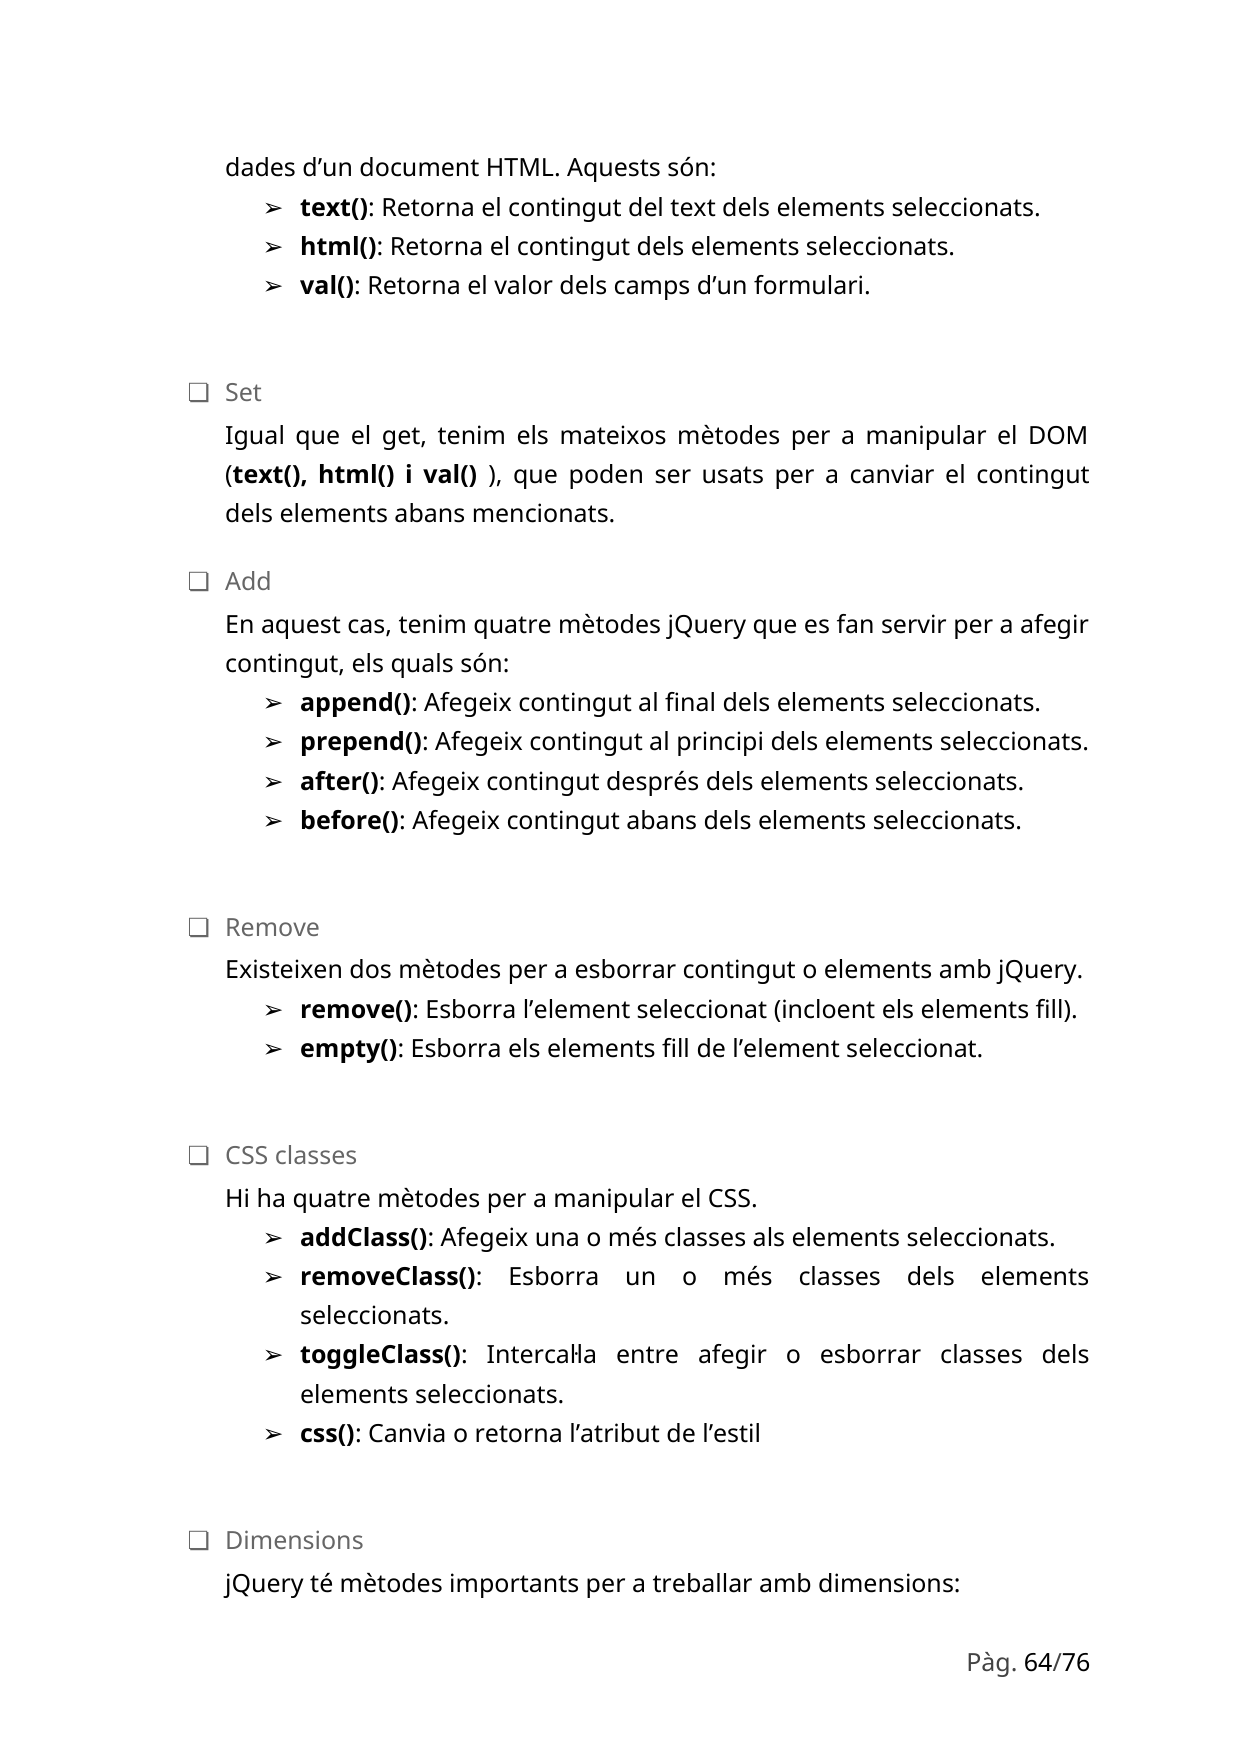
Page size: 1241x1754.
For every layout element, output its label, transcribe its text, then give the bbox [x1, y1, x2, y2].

list append(): Afegeix contingut al final dels elements seleccionats. [262, 685, 1090, 719]
subtitle Set [187, 375, 1090, 409]
subtitle Remove [187, 910, 1090, 944]
list empty(): Esborra els elements fill de l’element seleccionat. [262, 1031, 1090, 1064]
text dades d’un document HTML. Aquests són: [225, 150, 1090, 184]
list removeClass(): Esborra un o més classes dels elements seleccionats. [262, 1259, 1090, 1332]
text jQuery té mètodes importants per a treballar amb dimensions: [225, 1565, 1090, 1599]
list text(): Retorna el contingut del text dels elements seleccionats. [262, 189, 1090, 223]
list before(): Afegeix contingut abans dels elements seleccionats. [262, 802, 1090, 836]
list css(): Canvia o retorna l’atribut de l’estil [262, 1415, 1090, 1449]
list after(): Afegeix contingut després dels elements seleccionats. [262, 763, 1090, 797]
subtitle Dimensions [187, 1523, 1090, 1557]
list val(): Retorna el valor dels camps d’un formulari. [262, 267, 1090, 302]
text Existeixen dos mètodes per a esborrar contingut o elements amb jQuery. [225, 952, 1090, 986]
text Igual que el get, tenim els mateixos mètodes per a manipular el DOM (text(), html() i val() ), que poden ser usats per a canviar el contingut dels elements abans mencionats. [225, 417, 1090, 530]
subtitle CSS classes [187, 1138, 1090, 1172]
subtitle Add [187, 564, 1090, 598]
list toggleClass(): Intercal·la entre afegir o esborrar classes dels elements seleccionats. [262, 1337, 1090, 1410]
list prepend(): Afegeix contingut al principi dels elements seleccionats. [262, 724, 1090, 758]
text En aquest cas, tenim quatre mètodes jQuery que es fan servir per a afegir contingut, els quals són: [225, 606, 1090, 680]
text Hi ha quatre mètodes per a manipular el CSS. [225, 1180, 1090, 1214]
list html(): Retorna el contingut dels elements seleccionats. [262, 228, 1090, 262]
list remove(): Esborra l’element seleccionat (incloent els elements fill). [262, 991, 1090, 1025]
list addClass(): Afegeix una o més classes als elements seleccionats. [262, 1219, 1090, 1254]
